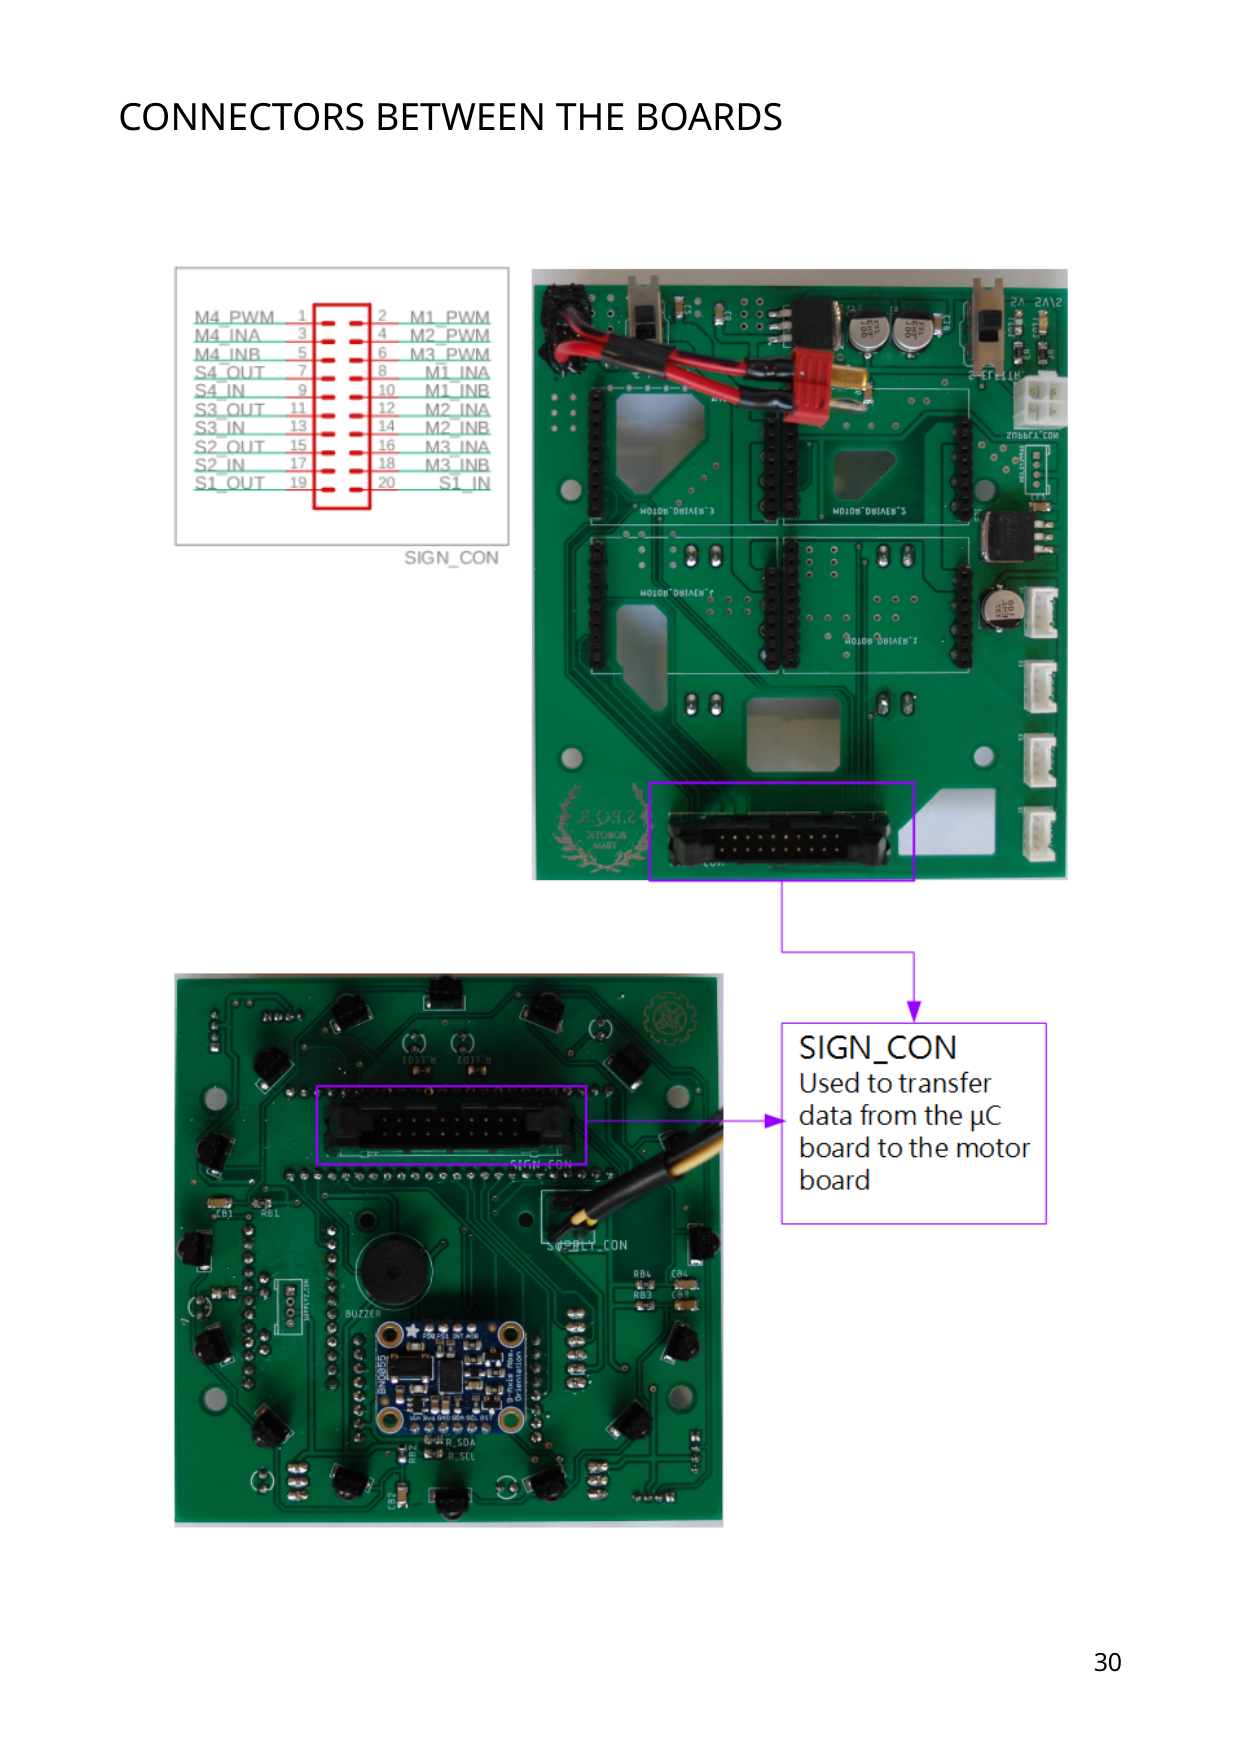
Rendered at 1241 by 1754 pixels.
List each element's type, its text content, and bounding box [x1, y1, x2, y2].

picture [106, 141, 1134, 1595]
text CONNECTORS BETWEEN THE BOARDS [118, 91, 1122, 141]
